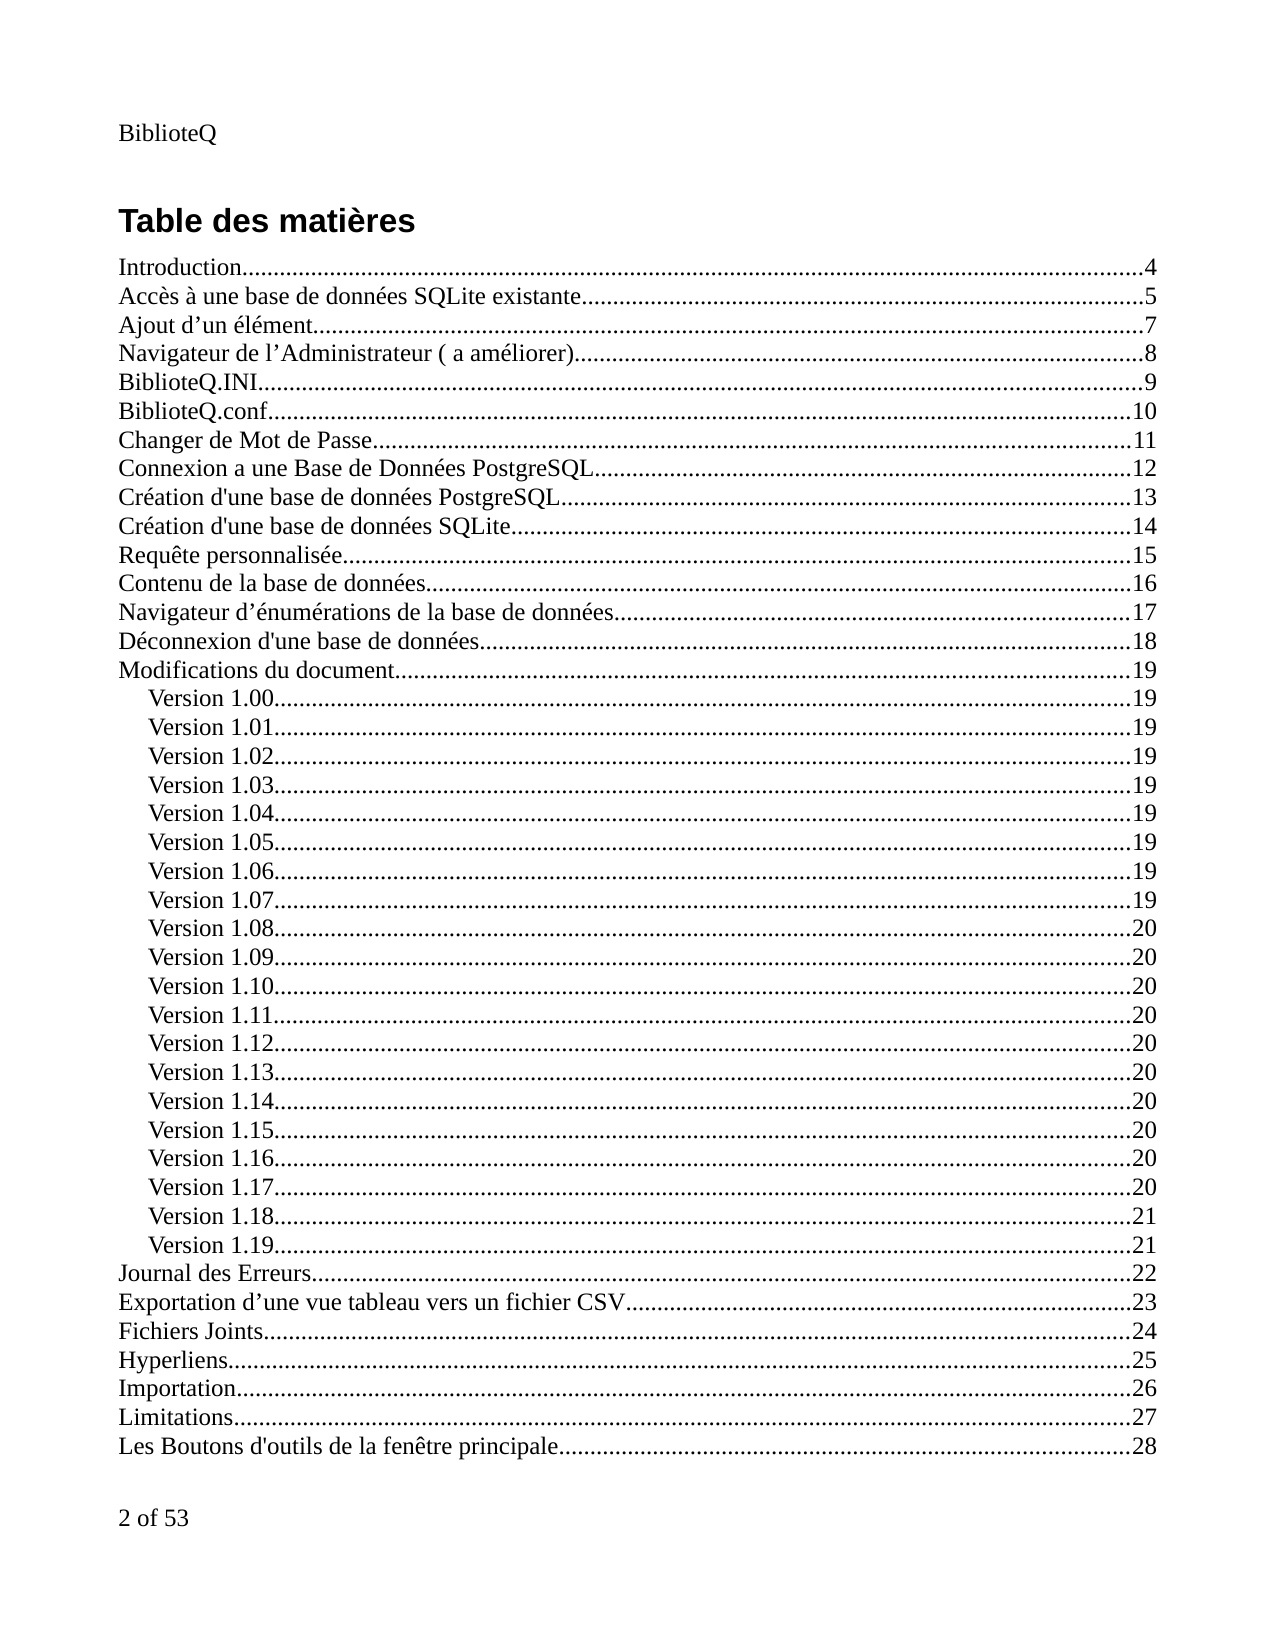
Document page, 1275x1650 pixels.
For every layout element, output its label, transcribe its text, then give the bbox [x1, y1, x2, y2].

text Version 1.02 19 [148, 741, 1157, 770]
text Version 1.01 19 [148, 712, 1157, 741]
text Exportation d’une vue tableau vers un fichier CSV 23 [118, 1287, 1157, 1316]
text Limitations 27 [118, 1402, 1157, 1431]
text Version 1.07 19 [148, 885, 1157, 913]
text Version 1.00 19 [148, 683, 1157, 712]
text Connexion a une Base de Données PostgreSQL 12 [118, 453, 1157, 482]
text Création d'une base de données PostgreSQL 13 [118, 482, 1157, 511]
text Version 1.17 20 [148, 1172, 1157, 1201]
text Version 1.05 19 [148, 827, 1157, 856]
text Introduction 4 [118, 252, 1157, 281]
text Version 1.18 21 [148, 1201, 1157, 1230]
text Version 1.04 19 [148, 798, 1157, 827]
text Version 1.13 20 [148, 1057, 1157, 1086]
text BiblioteQ.conf 10 [118, 396, 1157, 425]
text Navigateur d’énumérations de la base de données 17 [118, 597, 1157, 626]
text Requête personnalisée 15 [118, 540, 1157, 568]
text Version 1.12 20 [148, 1028, 1157, 1057]
text Hyperliens 25 [118, 1345, 1157, 1373]
text Version 1.10 20 [148, 971, 1157, 1000]
text Version 1.11 20 [148, 1000, 1157, 1028]
text Ajout d’un élément 7 [118, 310, 1157, 338]
text Version 1.03 19 [148, 770, 1157, 798]
text Importation 26 [118, 1373, 1157, 1402]
text Navigateur de l’Administrateur ( a améliorer) 8 [118, 338, 1157, 367]
text Les Boutons d'outils de la fenêtre principale 28 [118, 1431, 1157, 1460]
text Contenu de la base de données 16 [118, 568, 1157, 597]
text Version 1.14 20 [148, 1086, 1157, 1115]
subtitle Table des matières [118, 201, 1157, 240]
text Déconnexion d'une base de données 18 [118, 626, 1157, 655]
text Fichiers Joints 24 [118, 1316, 1157, 1345]
text Version 1.16 20 [148, 1143, 1157, 1172]
text Création d'une base de données SQLite 14 [118, 511, 1157, 540]
text Version 1.19 21 [148, 1230, 1157, 1258]
text Journal des Erreurs 22 [118, 1258, 1157, 1287]
text Version 1.15 20 [148, 1115, 1157, 1143]
text Version 1.06 19 [148, 856, 1157, 885]
text Changer de Mot de Passe 11 [118, 425, 1157, 453]
text Modifications du document 19 [118, 655, 1157, 683]
text BiblioteQ.INI 9 [118, 367, 1157, 396]
text Version 1.08 20 [148, 913, 1157, 942]
text Version 1.09 20 [148, 942, 1157, 971]
text Accès à une base de données SQLite existante 5 [118, 281, 1157, 310]
